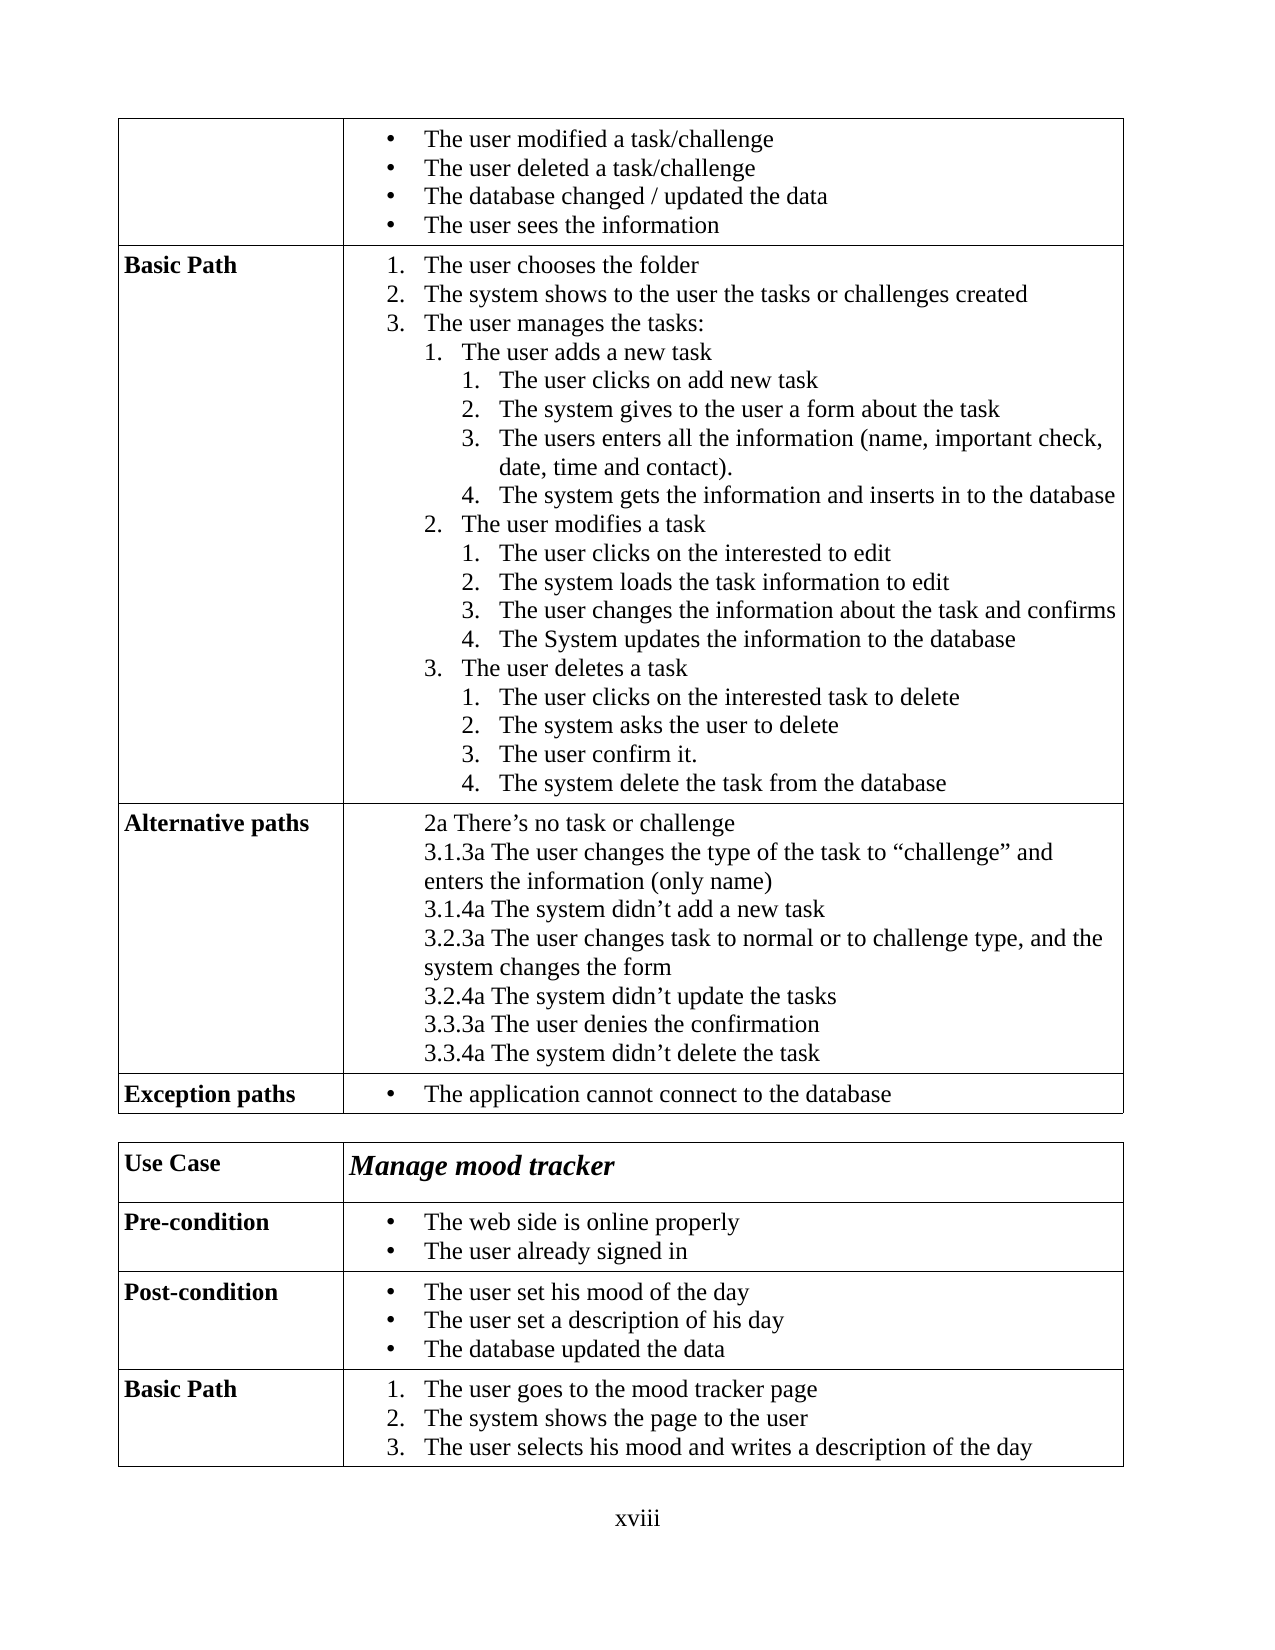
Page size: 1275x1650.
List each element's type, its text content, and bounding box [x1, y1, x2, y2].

table_cell The application cannot connect to the database [344, 1074, 1123, 1113]
table_cell The user chooses the folder The system shows to the user the tasks or challenges created The user manages the tasks: The user adds a new task The user clicks on add new task The system gives to the user a form about the task The users enters all the information (name, important check, date, time and contact). The system gets the information and inserts in to the database The user modifies a task The user clicks on the interested to edit The system loads the task information to edit The user changes the information about the task and confirms The System updates the information to the database The user deletes a task The user clicks on the interested task to delete The system asks the user to delete The user confirm it. The system delete the task from the database [344, 246, 1123, 802]
table_header Use Case [119, 1143, 343, 1202]
table_cell The web side is online properly The user already signed in [344, 1203, 1123, 1271]
table_cell [119, 119, 343, 245]
table_cell Basic Path [119, 1370, 343, 1466]
table_cell Post-condition [119, 1272, 343, 1368]
table_cell The user added a new task/challenge The user modified a task/challenge The user deleted a task/challenge The database changed / updated the data The user sees the information [344, 119, 1123, 245]
table_cell Alternative paths [119, 804, 343, 1073]
table_cell The user set his mood of the day The user set a description of his day The database updated the data [344, 1272, 1123, 1368]
table_cell 2a There’s no task or challenge 3.1.3a The user changes the type of the task to “challenge” and enters the information (only name) 3.1.4a The system didn’t add a new task 3.2.3a The user changes task to normal or to challenge type, and the system changes the form 3.2.4a The system didn’t update the tasks 3.3.3a The user denies the confirmation 3.3.4a The system didn’t delete the task [344, 804, 1123, 1073]
table_cell Basic Path [119, 246, 343, 802]
table_cell Pre-condition [119, 1203, 343, 1271]
table_header Manage mood tracker [344, 1143, 1123, 1202]
table_cell The user goes to the mood tracker page The system shows the page to the user The user selects his mood and writes a description of the day The user clicks on the confirm button The system adds a new entry to the database [344, 1370, 1123, 1466]
table_cell Exception paths [119, 1074, 343, 1113]
